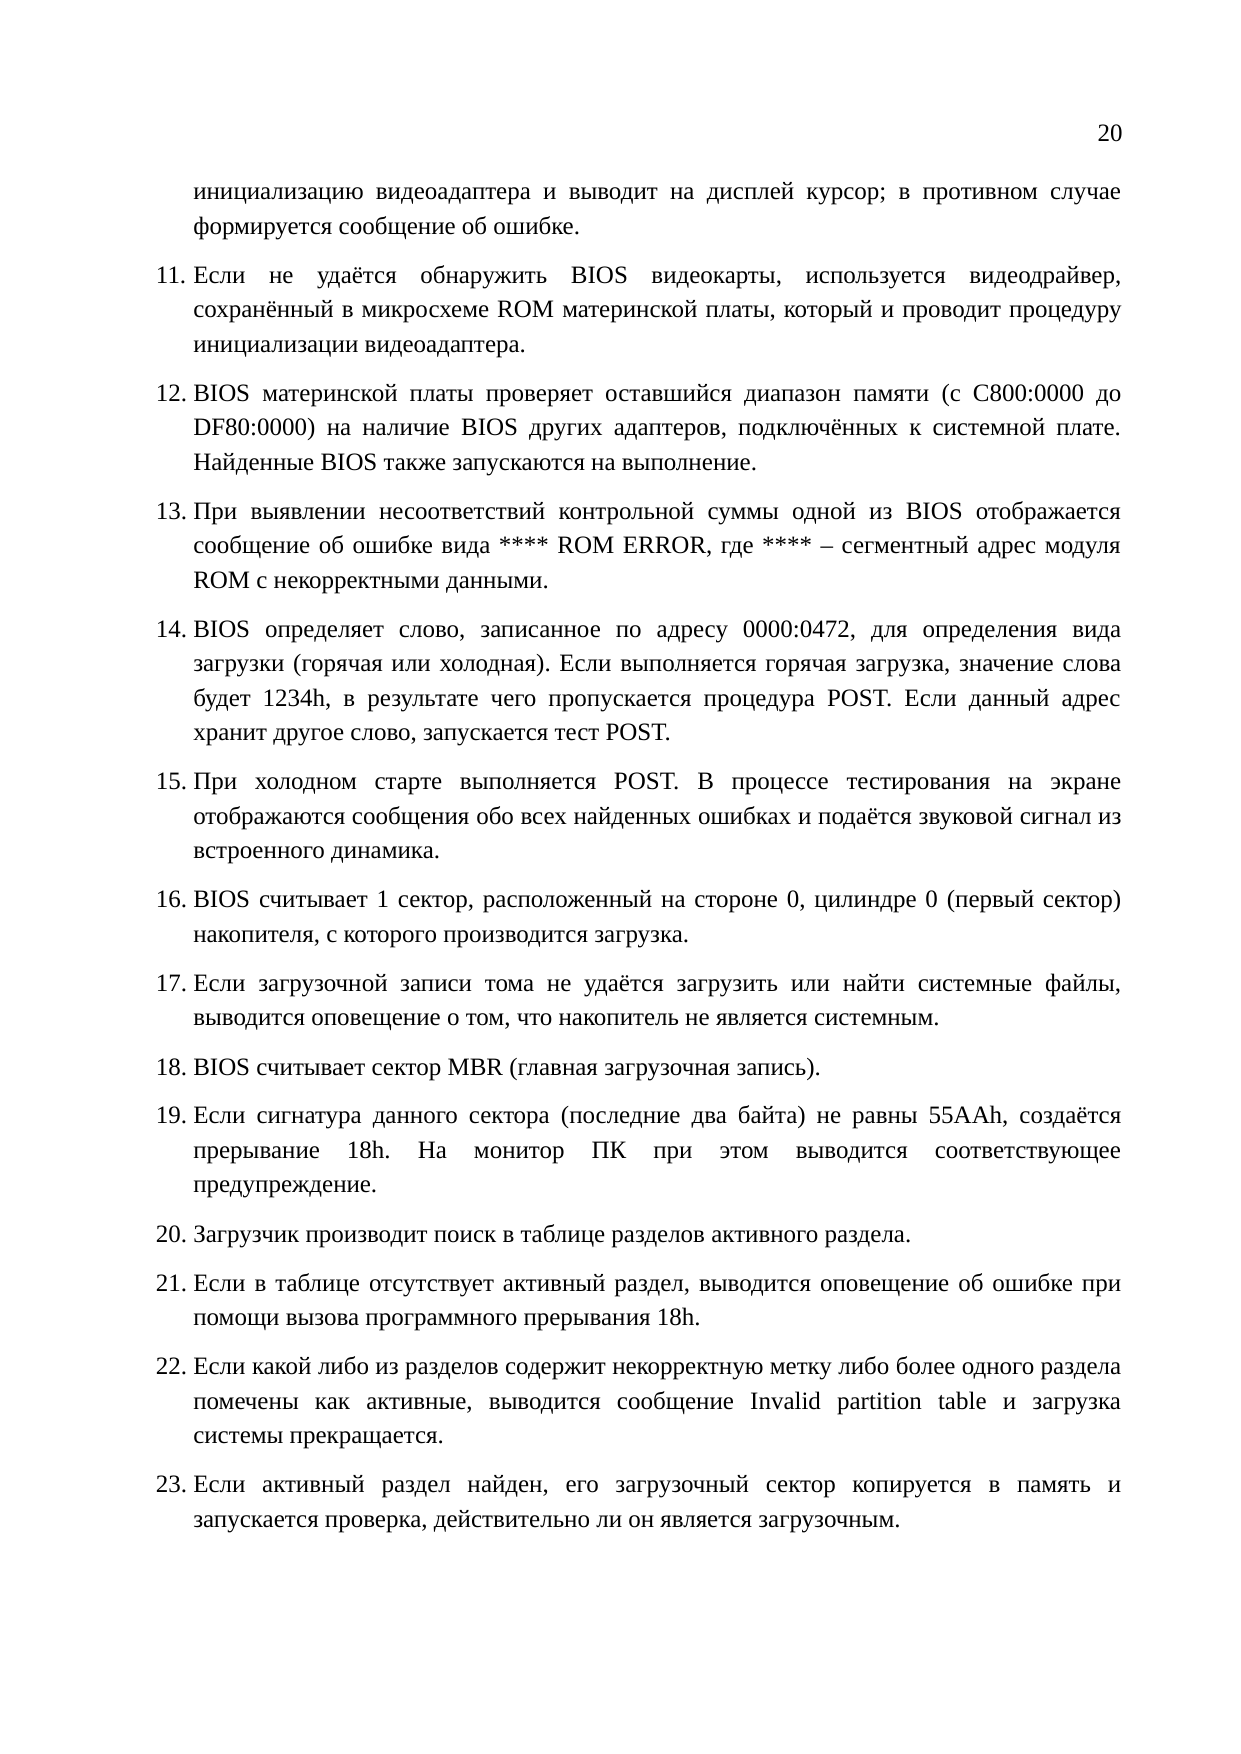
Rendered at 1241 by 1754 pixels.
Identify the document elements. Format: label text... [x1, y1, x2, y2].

list BIOS считывает 1 сектор, расположенный на стороне 0, цилиндре 0 (первый сектор) накопителя, с которого производится загрузка. [156, 884, 1122, 948]
list При выявлении несоответствий контрольной суммы одной из BIOS отображается сообщение об ошибке вида **** ROM ERROR, где **** – сегментный адрес модуля ROM с некорректными данными. [156, 496, 1122, 594]
list BIOS считывает сектор MBR (главная загрузочная запись). [156, 1052, 1122, 1080]
list инициализацию видеоадаптера и выводит на дисплей курсор; в противном случае формируется сообщение об ошибке. [156, 176, 1122, 239]
list Если какой либо из разделов содержит некорректную метку либо более одного раздела помечены как активные, выводится сообщение Invalid partition table и загрузка системы прекращается. [156, 1351, 1122, 1449]
list BIOS материнской платы проверяет оставшийся диапазон памяти (с C800:0000 до DF80:0000) на наличие BIOS других адаптеров, подключённых к системной плате. Найденные BIOS также запускаются на выполнение. [156, 378, 1122, 476]
list Если в таблице отсутствует активный раздел, выводится оповещение об ошибке при помощи вызова программного прерывания 18h. [156, 1268, 1122, 1331]
list Загрузчик производит поиск в таблице разделов активного раздела. [156, 1219, 1122, 1247]
list Если сигнатура данного сектора (последние два байта) не равны 55AAh, создаётся прерывание 18h. На монитор ПК при этом выводится соответствующее предупреждение. [156, 1101, 1122, 1198]
list BIOS определяет слово, записанное по адресу 0000:0472, для определения вида загрузки (горячая или холодная). Если выполняется горячая загрузка, значение слова будет 1234h, в результате чего пропускается процедура POST. Если данный адрес хранит другое слово, запускается тест POST. [156, 614, 1122, 746]
list Если активный раздел найден, его загрузочный сектор копируется в память и запускается проверка, действительно ли он является загрузочным. [156, 1469, 1122, 1532]
list Если не удаётся обнаружить BIOS видеокарты, используется видеодрайвер, сохранённый в микросхеме ROM материнской платы, который и проводит процедуру инициализации видеоадаптера. [156, 260, 1122, 358]
list Если загрузочной записи тома не удаётся загрузить или найти системные файлы, выводится оповещение о том, что накопитель не является системным. [156, 968, 1122, 1031]
list При холодном старте выполняется POST. В процессе тестирования на экране отображаются сообщения обо всех найденных ошибках и подаётся звуковой сигнал из встроенного динамика. [156, 766, 1122, 864]
